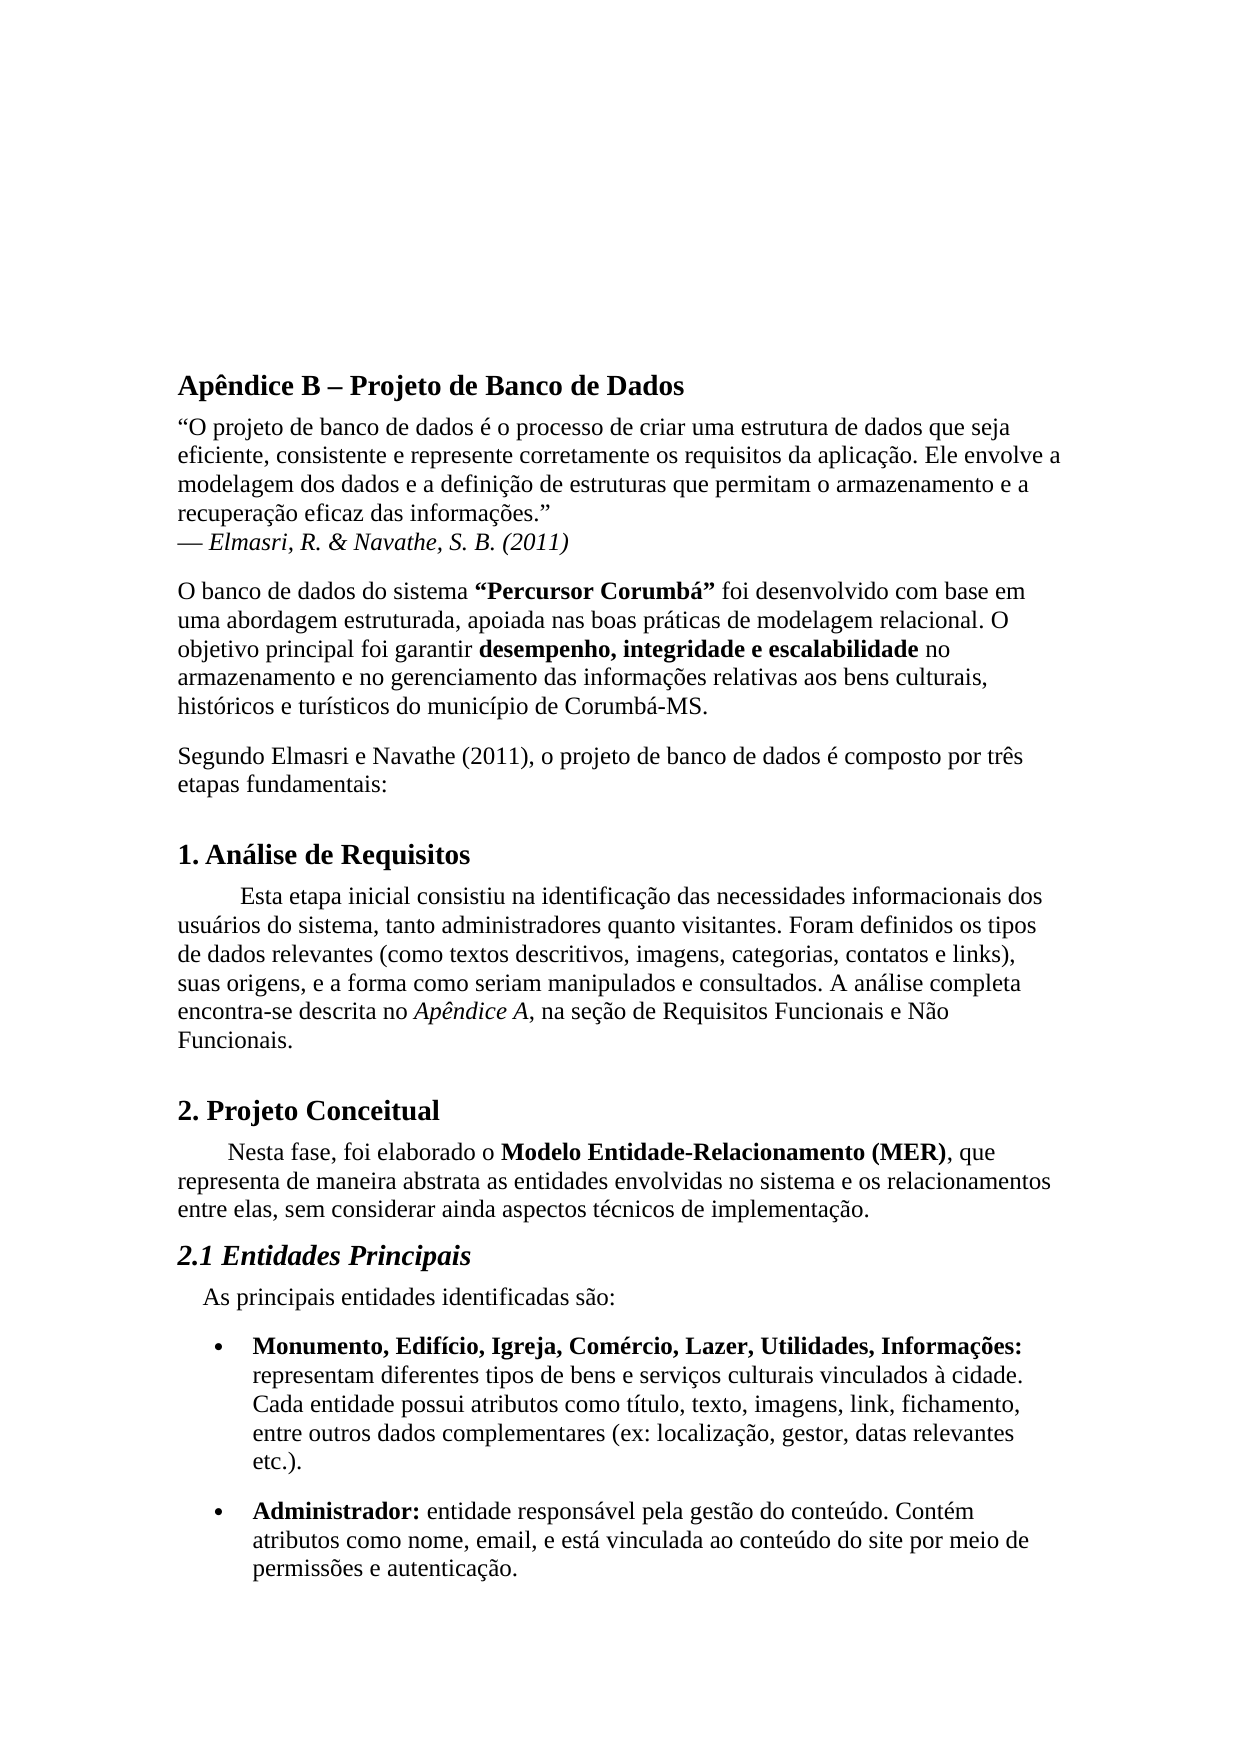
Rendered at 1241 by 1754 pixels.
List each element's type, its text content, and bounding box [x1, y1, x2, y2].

text As principais entidades identificadas são: [177, 1282, 1063, 1311]
text 2. Projeto Conceitual [177, 1093, 1063, 1127]
subtitle 2.1 Entidades Principais [177, 1238, 1063, 1271]
text Segundo Elmasri e Navathe (2011), o projeto de banco de dados é composto por três etapas fundamentais: [177, 741, 1063, 798]
text Esta etapa inicial consistiu na identificação das necessidades informacionais dos usuários do sistema, tanto administradores quanto visitantes. Foram definidos os tipos de dados relevantes (como textos descritivos, imagens, categorias, contatos e links), suas origens, e a forma como seriam manipulados e consultados. A análise completa encontra-se descrita no Apêndice A, na seção de Requisitos Funcionais e Não Funcionais. [177, 881, 1063, 1054]
list Administrador: entidade responsável pela gestão do conteúdo. Contém atributos como nome, email, e está vinculada ao conteúdo do site por meio de permissões e autenticação. [215, 1496, 1063, 1582]
list Monumento, Edifício, Igreja, Comércio, Lazer, Utilidades, Informações: representam diferentes tipos de bens e serviços culturais vinculados à cidade. Cada entidade possui atributos como título, texto, imagens, link, fichamento, entre outros dados complementares (ex: localização, gestor, datas relevantes etc.). [215, 1331, 1063, 1475]
text Nesta fase, foi elaborado o Modelo Entidade-Relacionamento (MER), que representa de maneira abstrata as entidades envolvidas no sistema e os relacionamentos entre elas, sem considerar ainda aspectos técnicos de implementação. [177, 1137, 1063, 1223]
text O banco de dados do sistema “Percursor Corumbá” foi desenvolvido com base em uma abordagem estruturada, apoiada nas boas práticas de modelagem relacional. O objetivo principal foi garantir desempenho, integridade e escalabilidade no armazenamento e no gerenciamento das informações relativas aos bens culturais, históricos e turísticos do município de Corumbá-MS. [177, 576, 1063, 720]
subtitle Apêndice B – Projeto de Banco de Dados [177, 368, 1063, 401]
text 1. Análise de Requisitos [177, 837, 1063, 871]
text “O projeto de banco de dados é o processo de criar uma estrutura de dados que seja eficiente, consistente e represente corretamente os requisitos da aplicação. Ele envolve a modelagem dos dados e a definição de estruturas que permitam o armazenamento e a recuperação eficaz das informações.” — Elmasri, R. & Navathe, S. B. (2011) [177, 412, 1063, 555]
